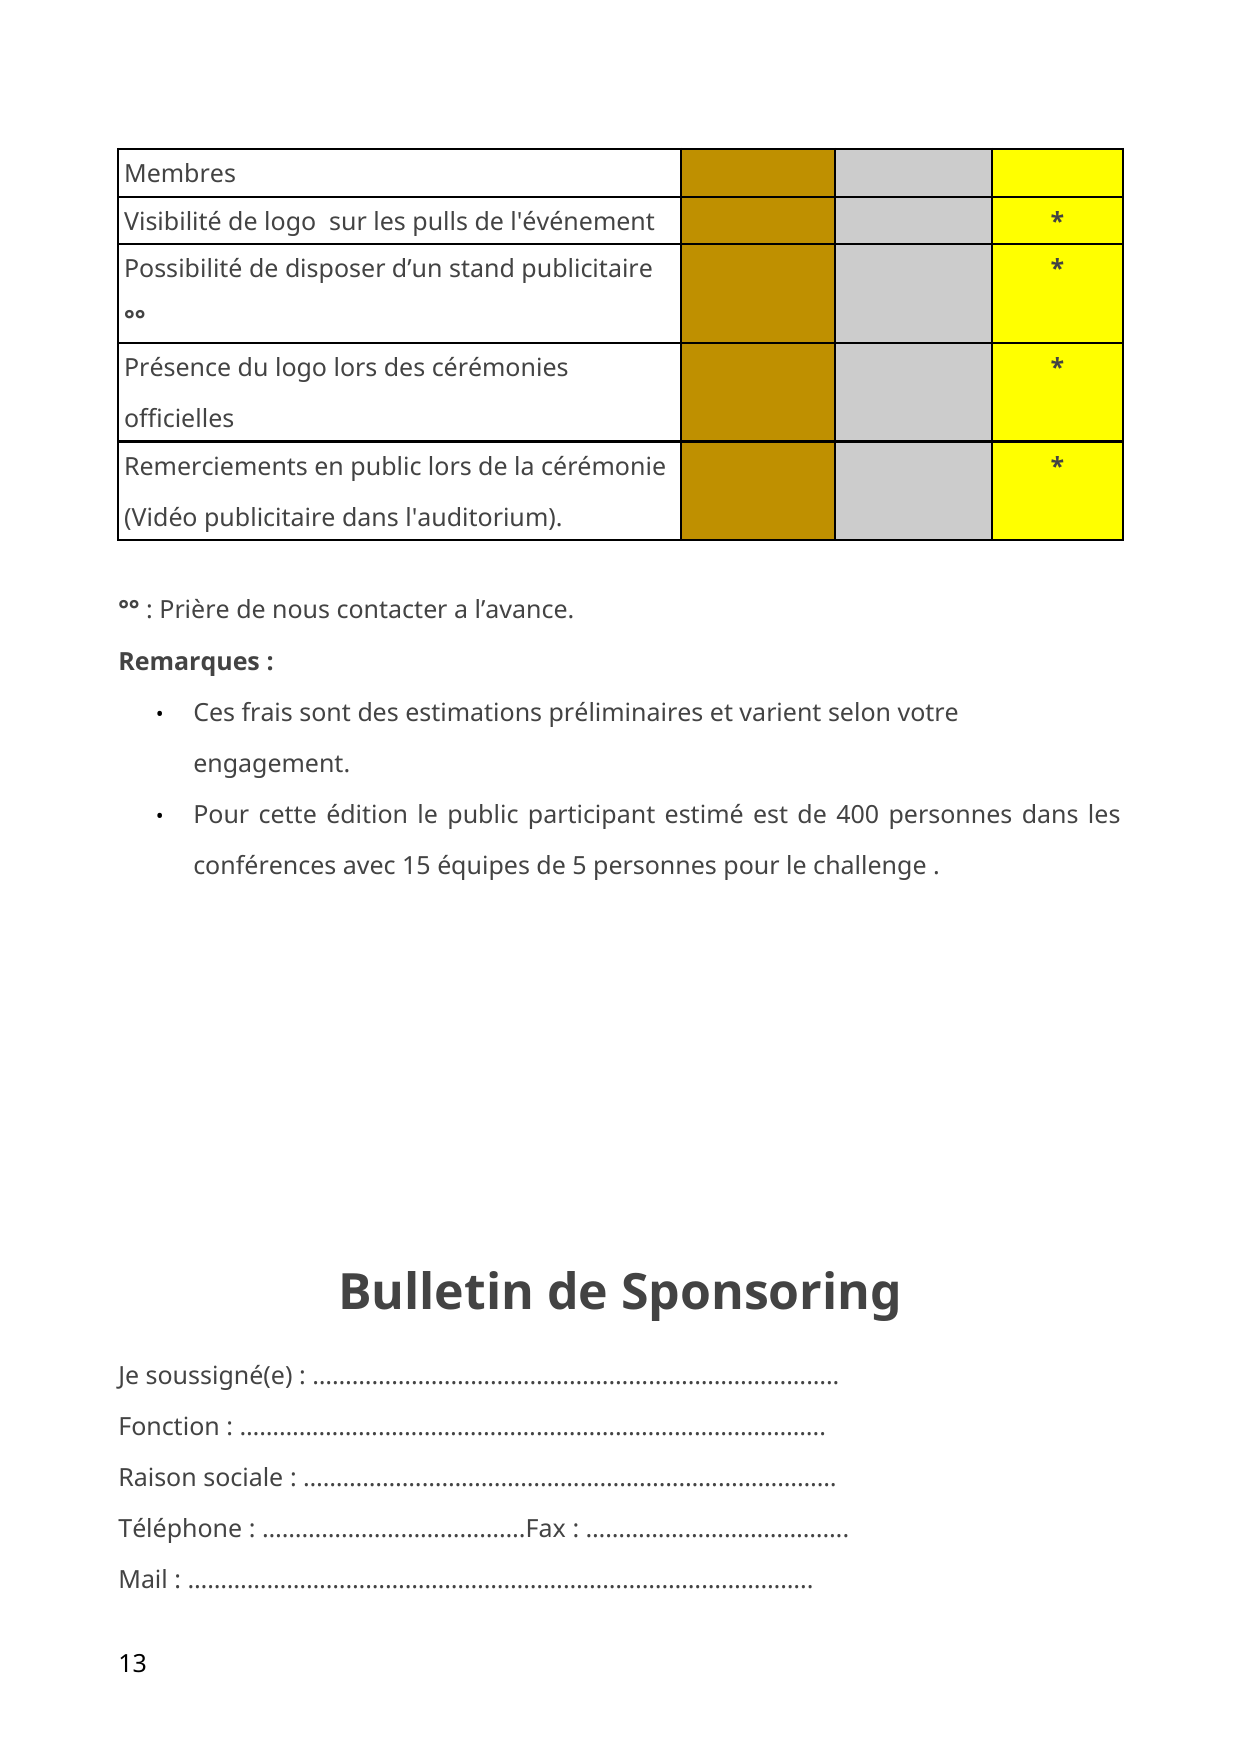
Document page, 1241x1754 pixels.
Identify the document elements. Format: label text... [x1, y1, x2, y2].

table_cell * [993, 198, 1122, 243]
text Raison sociale : ……………………………………………………………………… [118, 1460, 1122, 1494]
table_cell [682, 245, 834, 342]
table_cell Possibilité de disposer d’un stand publicitaire °° [119, 245, 680, 342]
table_cell Membres [119, 150, 680, 196]
table_cell [682, 344, 834, 440]
text Je soussigné(e) : …………………………………………………………………….. [118, 1358, 1122, 1392]
text Fonction : …………………………………………………………………………….. [118, 1409, 1122, 1443]
table_cell [836, 344, 991, 440]
table_cell [682, 150, 834, 196]
table_cell [993, 150, 1122, 196]
table_cell [836, 443, 991, 539]
table_cell [836, 150, 991, 196]
table_cell [836, 245, 991, 342]
table_cell [682, 198, 834, 243]
table_cell * [993, 344, 1122, 440]
table_cell [682, 443, 834, 539]
text Remarques : [118, 643, 1122, 677]
text engagement. [118, 745, 1122, 779]
text Mail : ………………………………………………………………………………….. [118, 1562, 1122, 1596]
table_cell Présence du logo lors des cérémonies officielles [119, 344, 680, 440]
text Bulletin de Sponsoring [118, 1256, 1122, 1324]
list Ces frais sont des estimations préliminaires et varient selon votre [156, 694, 1122, 728]
text °° : Prière de nous contacter a l’avance. [118, 592, 1122, 626]
table_cell Remerciements en public lors de la cérémonie (Vidéo publicitaire dans l'auditorium). [119, 443, 680, 539]
table_cell [836, 198, 991, 243]
text Téléphone : ………………………………….Fax : …………………………………. [118, 1511, 1122, 1545]
table_cell Visibilité de logo sur les pulls de l'événement [119, 198, 680, 243]
table_cell * [993, 245, 1122, 342]
table_cell * [993, 443, 1122, 539]
list Pour cette édition le public participant estimé est de 400 personnes dans les conférences avec 15 équipes de 5 personnes pour le challenge . [156, 796, 1122, 881]
